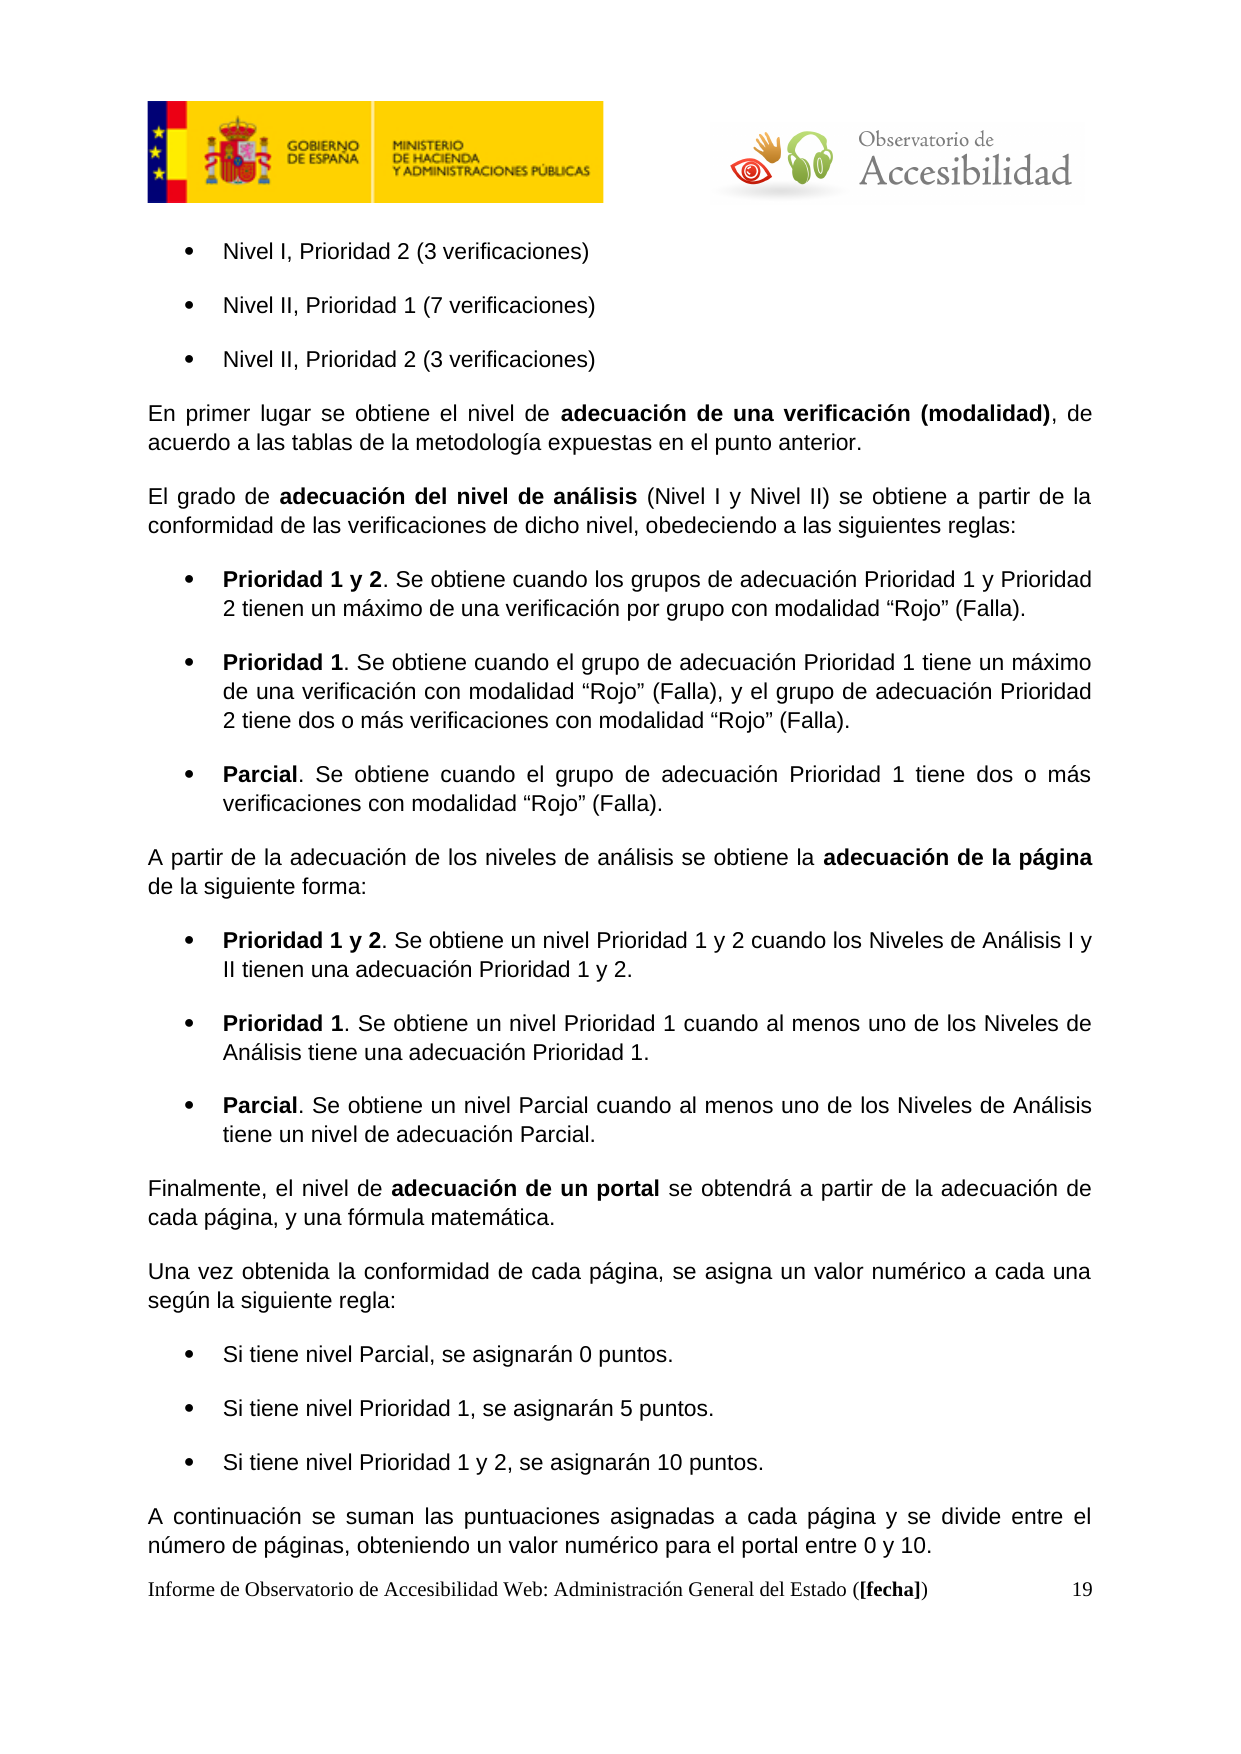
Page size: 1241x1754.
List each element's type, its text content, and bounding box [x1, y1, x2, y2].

text Una vez obtenida la conformidad de cada página, se asigna un valor numérico a cada una según la siguiente regla: [148, 1258, 1092, 1313]
picture [710, 122, 1086, 205]
list Parcial. Se obtiene un nivel Parcial cuando al menos uno de los Niveles de Análisis tiene un nivel de adecuación Parcial. [185, 1092, 1092, 1148]
list Parcial. Se obtiene cuando el grupo de adecuación Prioridad 1 tiene dos o más verificaciones con modalidad “Rojo” (Falla). [185, 761, 1092, 816]
list Nivel II, Prioridad 1 (7 verificaciones) [185, 292, 1092, 318]
list Si tiene nivel Prioridad 1, se asignarán 5 puntos. [185, 1395, 1092, 1421]
list Prioridad 1. Se obtiene un nivel Prioridad 1 cuando al menos uno de los Niveles de Análisis tiene una adecuación Prioridad 1. [185, 1009, 1092, 1065]
picture [147, 101, 604, 203]
text En primer lugar se obtiene el nivel de adecuación de una verificación (modalidad), de acuerdo a las tablas de la metodología expuestas en el punto anterior. [148, 400, 1092, 455]
list Si tiene nivel Prioridad 1 y 2, se asignarán 10 puntos. [185, 1449, 1092, 1475]
list Si tiene nivel Parcial, se asignarán 0 puntos. [185, 1341, 1092, 1367]
list Prioridad 1 y 2. Se obtiene cuando los grupos de adecuación Prioridad 1 y Prioridad 2 tienen un máximo de una verificación por grupo con modalidad “Rojo” (Falla). [185, 566, 1092, 621]
list Prioridad 1. Se obtiene cuando el grupo de adecuación Prioridad 1 tiene un máximo de una verificación con modalidad “Rojo” (Falla), y el grupo de adecuación Prioridad 2 tiene dos o más verificaciones con modalidad “Rojo” (Falla). [185, 649, 1092, 733]
list Prioridad 1 y 2. Se obtiene un nivel Prioridad 1 y 2 cuando los Niveles de Análisis I y II tienen una adecuación Prioridad 1 y 2. [185, 927, 1092, 982]
text A continuación se suman las puntuaciones asignadas a cada página y se divide entre el número de páginas, obteniendo un valor numérico para el portal entre 0 y 10. [148, 1503, 1092, 1558]
list Nivel II, Prioridad 2 (3 verificaciones) [185, 346, 1092, 372]
text A partir de la adecuación de los niveles de análisis se obtiene la adecuación de la página de la siguiente forma: [148, 844, 1092, 899]
list Nivel I, Prioridad 2 (3 verificaciones) [185, 238, 1092, 264]
text Finalmente, el nivel de adecuación de un portal se obtendrá a partir de la adecuación de cada página, y una fórmula matemática. [148, 1175, 1092, 1231]
text El grado de adecuación del nivel de análisis (Nivel I y Nivel II) se obtiene a partir de la conformidad de las verificaciones de dicho nivel, obedeciendo a las siguientes reglas: [148, 483, 1092, 538]
